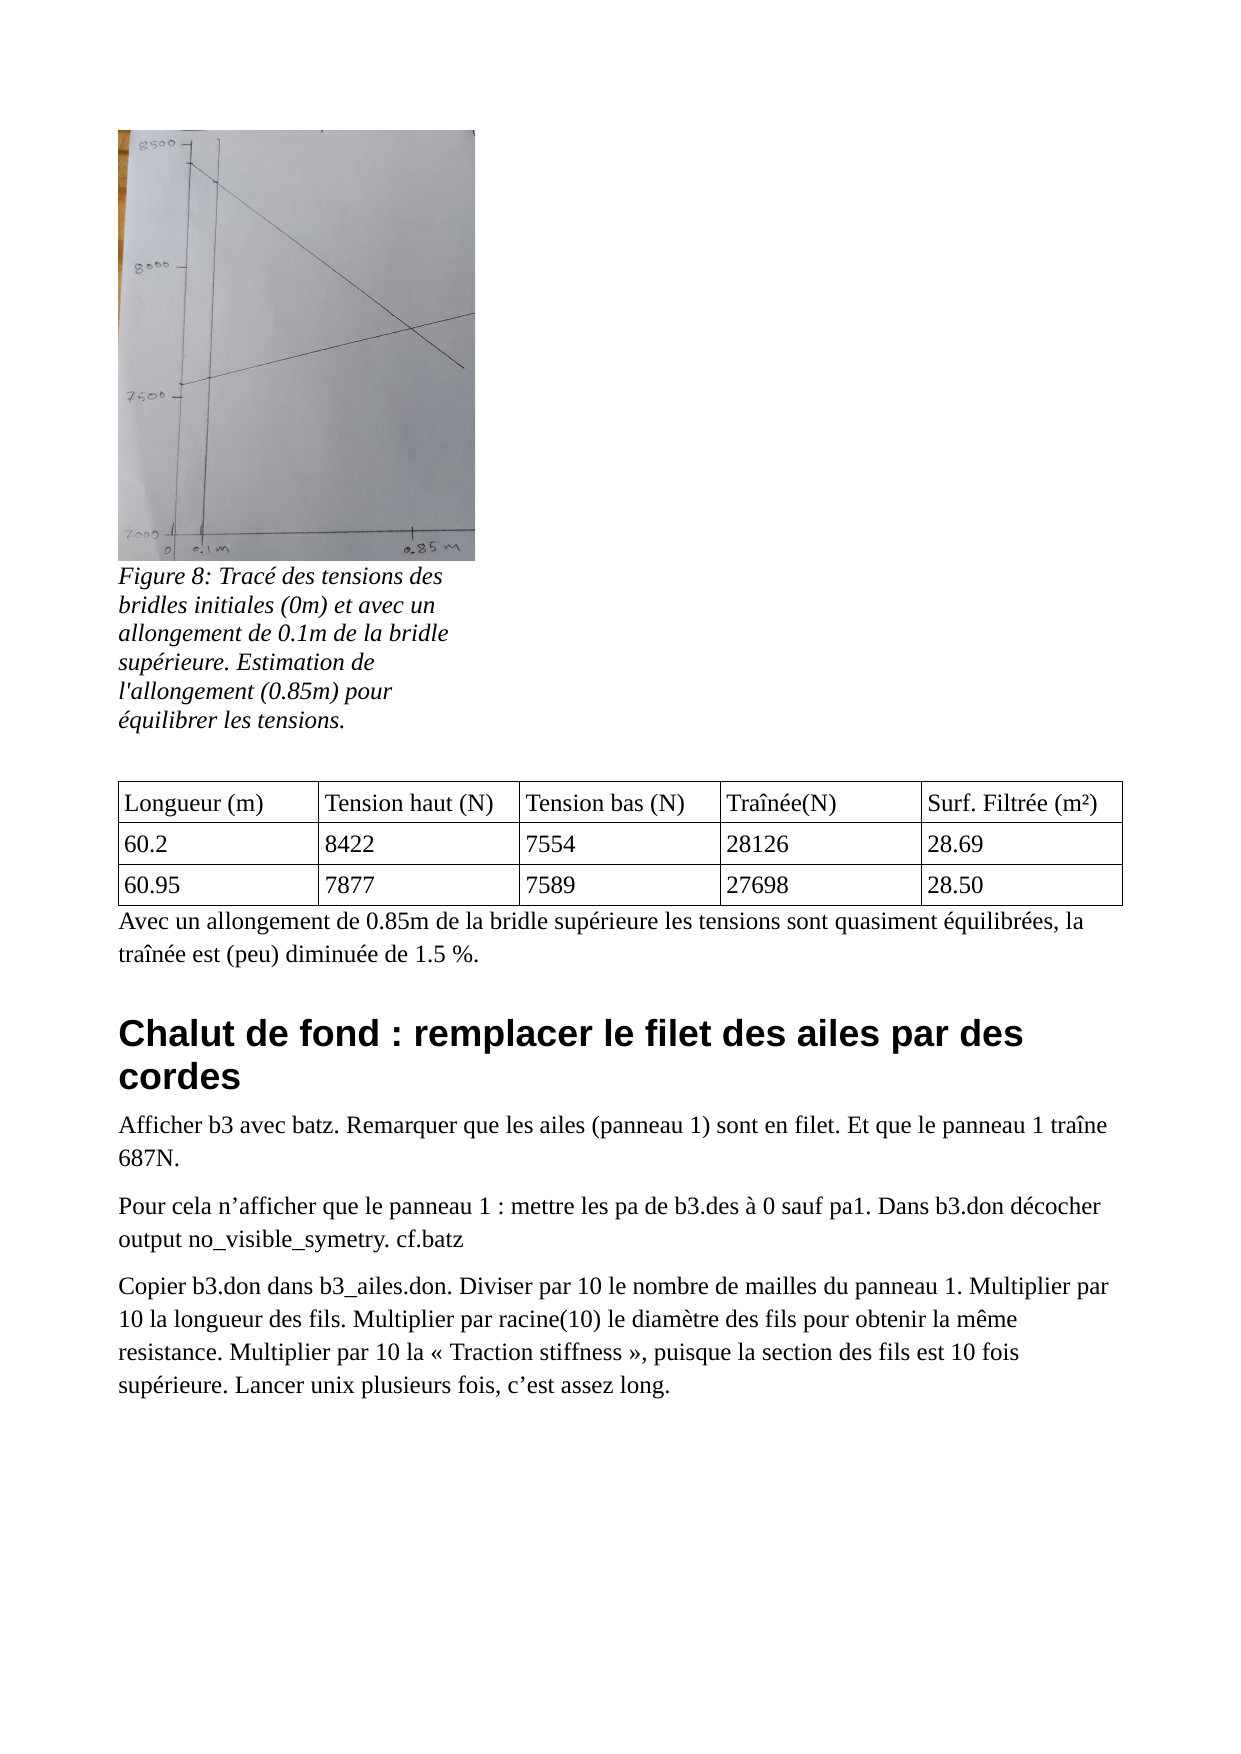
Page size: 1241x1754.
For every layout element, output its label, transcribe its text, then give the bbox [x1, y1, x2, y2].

table_header Tension haut (N) [319, 782, 519, 822]
table_cell 7877 [319, 865, 519, 905]
table_header Traînée(N) [721, 782, 921, 822]
text Afficher b3 avec batz. Remarquer que les ailes (panneau 1) sont en filet. Et que le panneau 1 traîne 687N. [118, 1110, 1122, 1172]
text Copier b3.don dans b3_ailes.don. Diviser par 10 le nombre de mailles du panneau 1. Multiplier par 10 la longueur des fils. Multiplier par racine(10) le diamètre des fils pour obtenir la même resistance. Multiplier par 10 la « Traction stiffness », puisque la section des fils est 10 fois supérieure. Lancer unix plusieurs fois, c’est assez long. [118, 1271, 1122, 1399]
table_header Tension bas (N) [520, 782, 720, 822]
table_cell 28.69 [922, 823, 1122, 863]
table_cell 7589 [520, 865, 720, 905]
text Figure 8: Tracé des tensions des bridles initiales (0m) et avec un allongement de 0.1m de la bridle supérieure. Estimation de l'allongement (0.85m) pour équilibrer les tensions. [118, 561, 475, 733]
table_cell 60.2 [119, 823, 318, 863]
table_cell 7554 [520, 823, 720, 863]
text Pour cela n’afficher que le panneau 1 : mettre les pa de b3.des à 0 sauf pa1. Dans b3.don décocher output no_visible_symetry. cf.batz [118, 1191, 1122, 1253]
table_header Longueur (m) [119, 782, 318, 822]
table_cell 60.95 [119, 865, 318, 905]
table_cell 28126 [721, 823, 921, 863]
subtitle Chalut de fond : remplacer le filet des ailes par des cordes [118, 1011, 1122, 1098]
text Avec un allongement de 0.85m de la bridle supérieure les tensions sont quasiment équilibrées, la traînée est (peu) diminuée de 1.5 %. [118, 906, 1122, 968]
table_cell 8422 [319, 823, 519, 863]
table_header Surf. Filtrée (m²) [922, 782, 1122, 822]
table_cell 27698 [721, 865, 921, 905]
picture [118, 130, 476, 561]
table_cell 28.50 [922, 865, 1122, 905]
